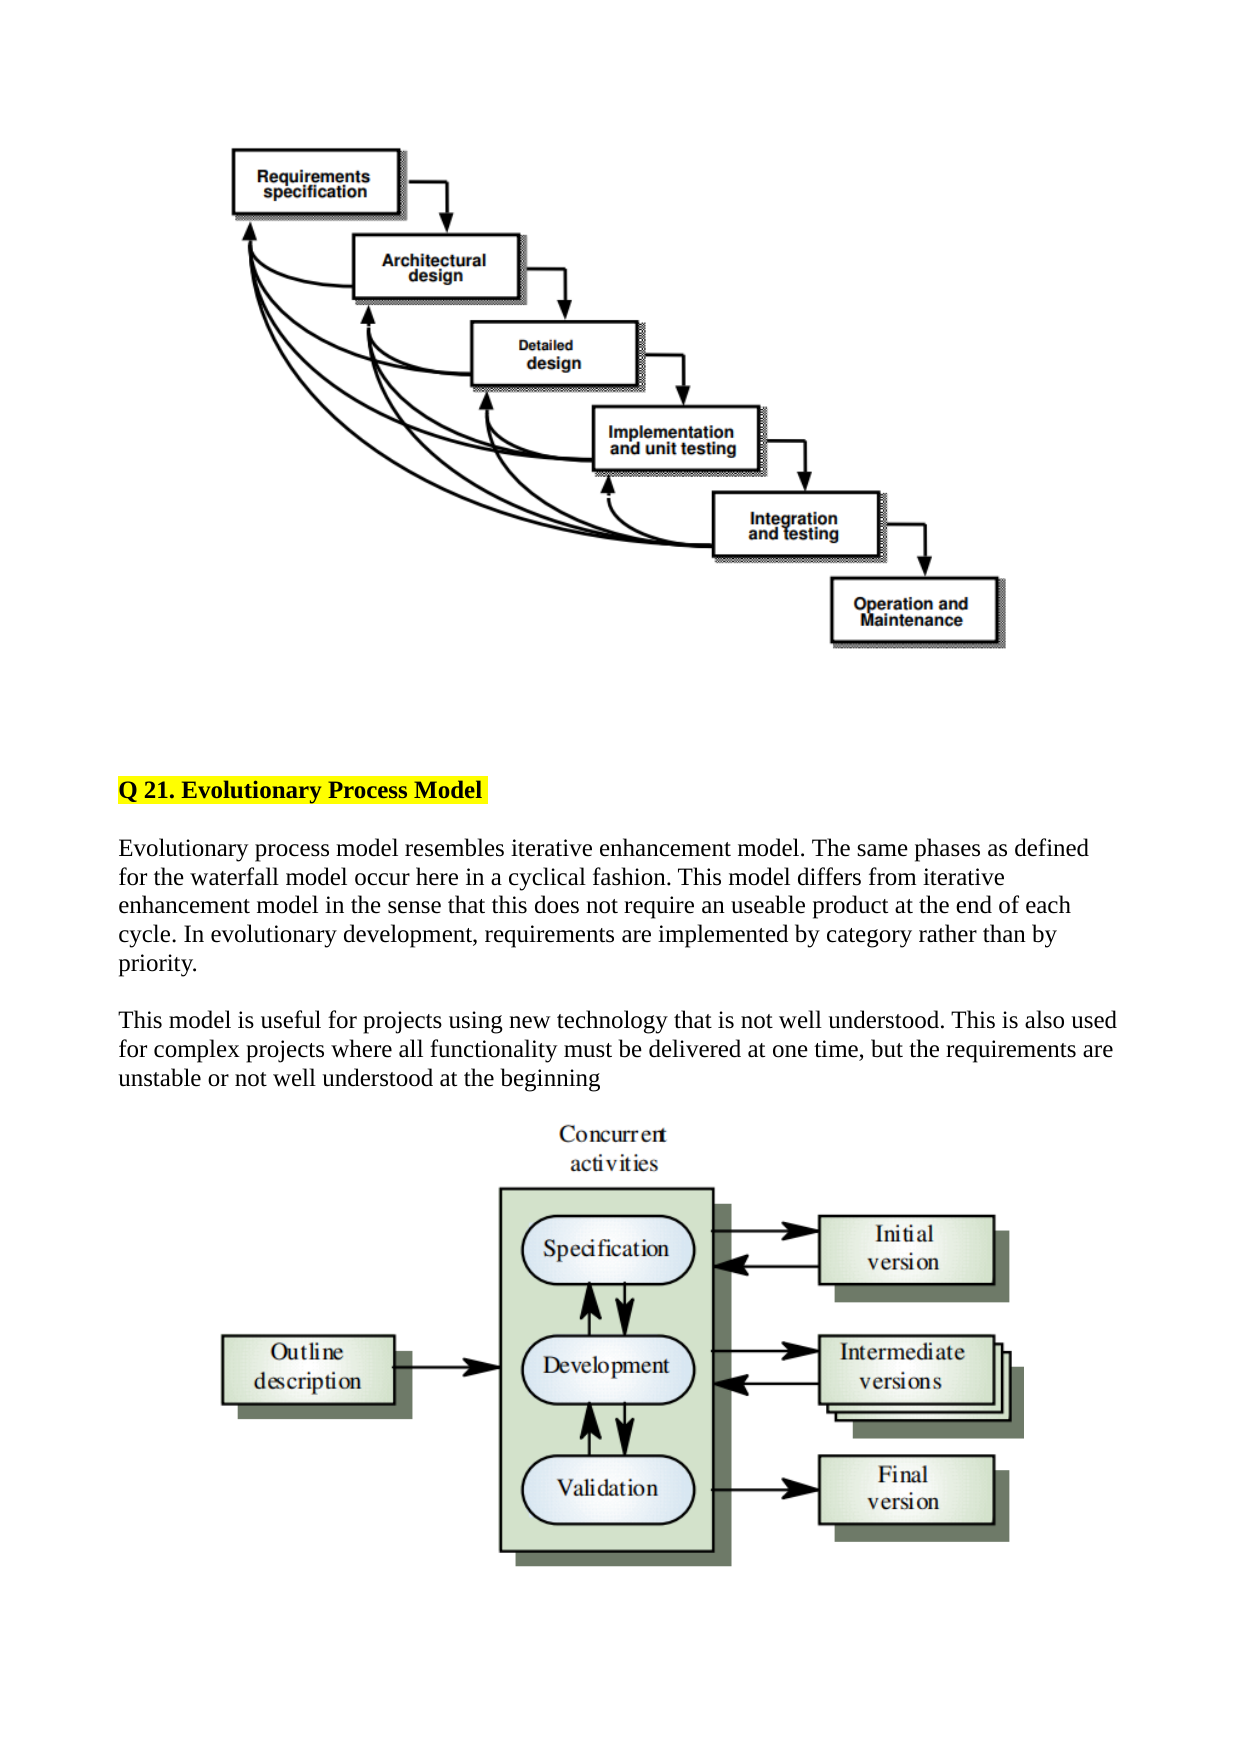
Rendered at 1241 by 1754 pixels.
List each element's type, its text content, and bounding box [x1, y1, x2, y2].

text Evolutionary process model resembles iterative enhancement model. The same phases as defined for the waterfall model occur here in a cyclical fashion. This model differs from iterative enhancement model in the sense that this does not require an useable product at the end of each cycle. In evolutionary development, requirements are implemented by category rather than by priority. [118, 833, 1122, 977]
picture [223, 136, 1017, 661]
text Q 21. Evolutionary Process Model [118, 776, 1122, 804]
picture [216, 1120, 1024, 1587]
text This model is useful for projects using new technology that is not well understood. This is also used for complex projects where all functionality must be delivered at one time, but the requirements are unstable or not well understood at the beginning [118, 1006, 1122, 1092]
